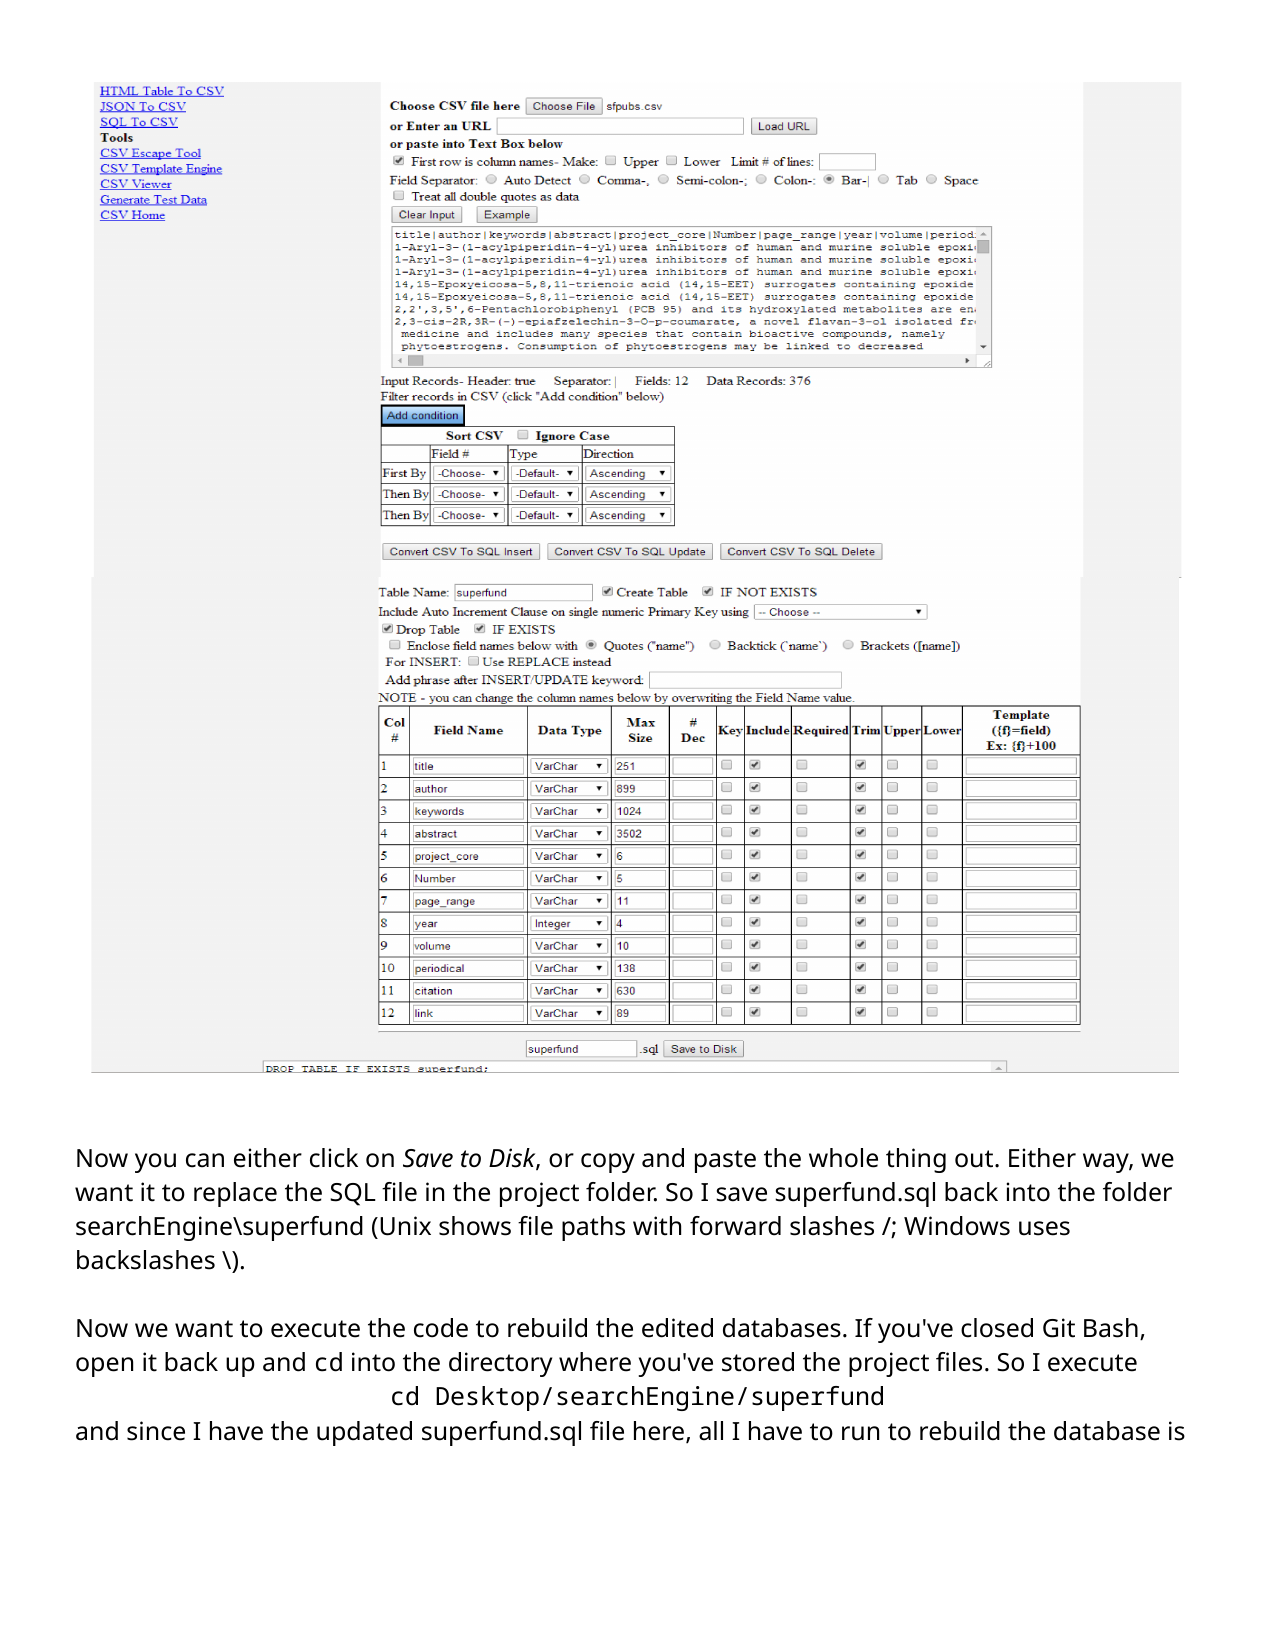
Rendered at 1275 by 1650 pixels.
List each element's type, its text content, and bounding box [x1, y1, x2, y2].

text and since I have the updated superfund.sql file here, all I have to run to rebuild the database is [75, 1413, 1200, 1447]
text Now we want to execute the code to rebuild the edited databases. If you've closed Git Bash, open it back up and cd into the directory where you've stored the project files. So I execute [75, 1311, 1200, 1379]
text Now you can either click on Save to Disk, or copy and paste the whole thing out. Either way, we want it to replace the SQL file in the project folder. So I save superfund.sql back into the folder searchEngine\superfund (Unix shows file paths with forward slashes /; Windows uses backslashes \). [75, 1141, 1200, 1277]
picture [91, 82, 1182, 1073]
text cd Desktop/searchEngine/superfund [75, 1379, 1200, 1413]
